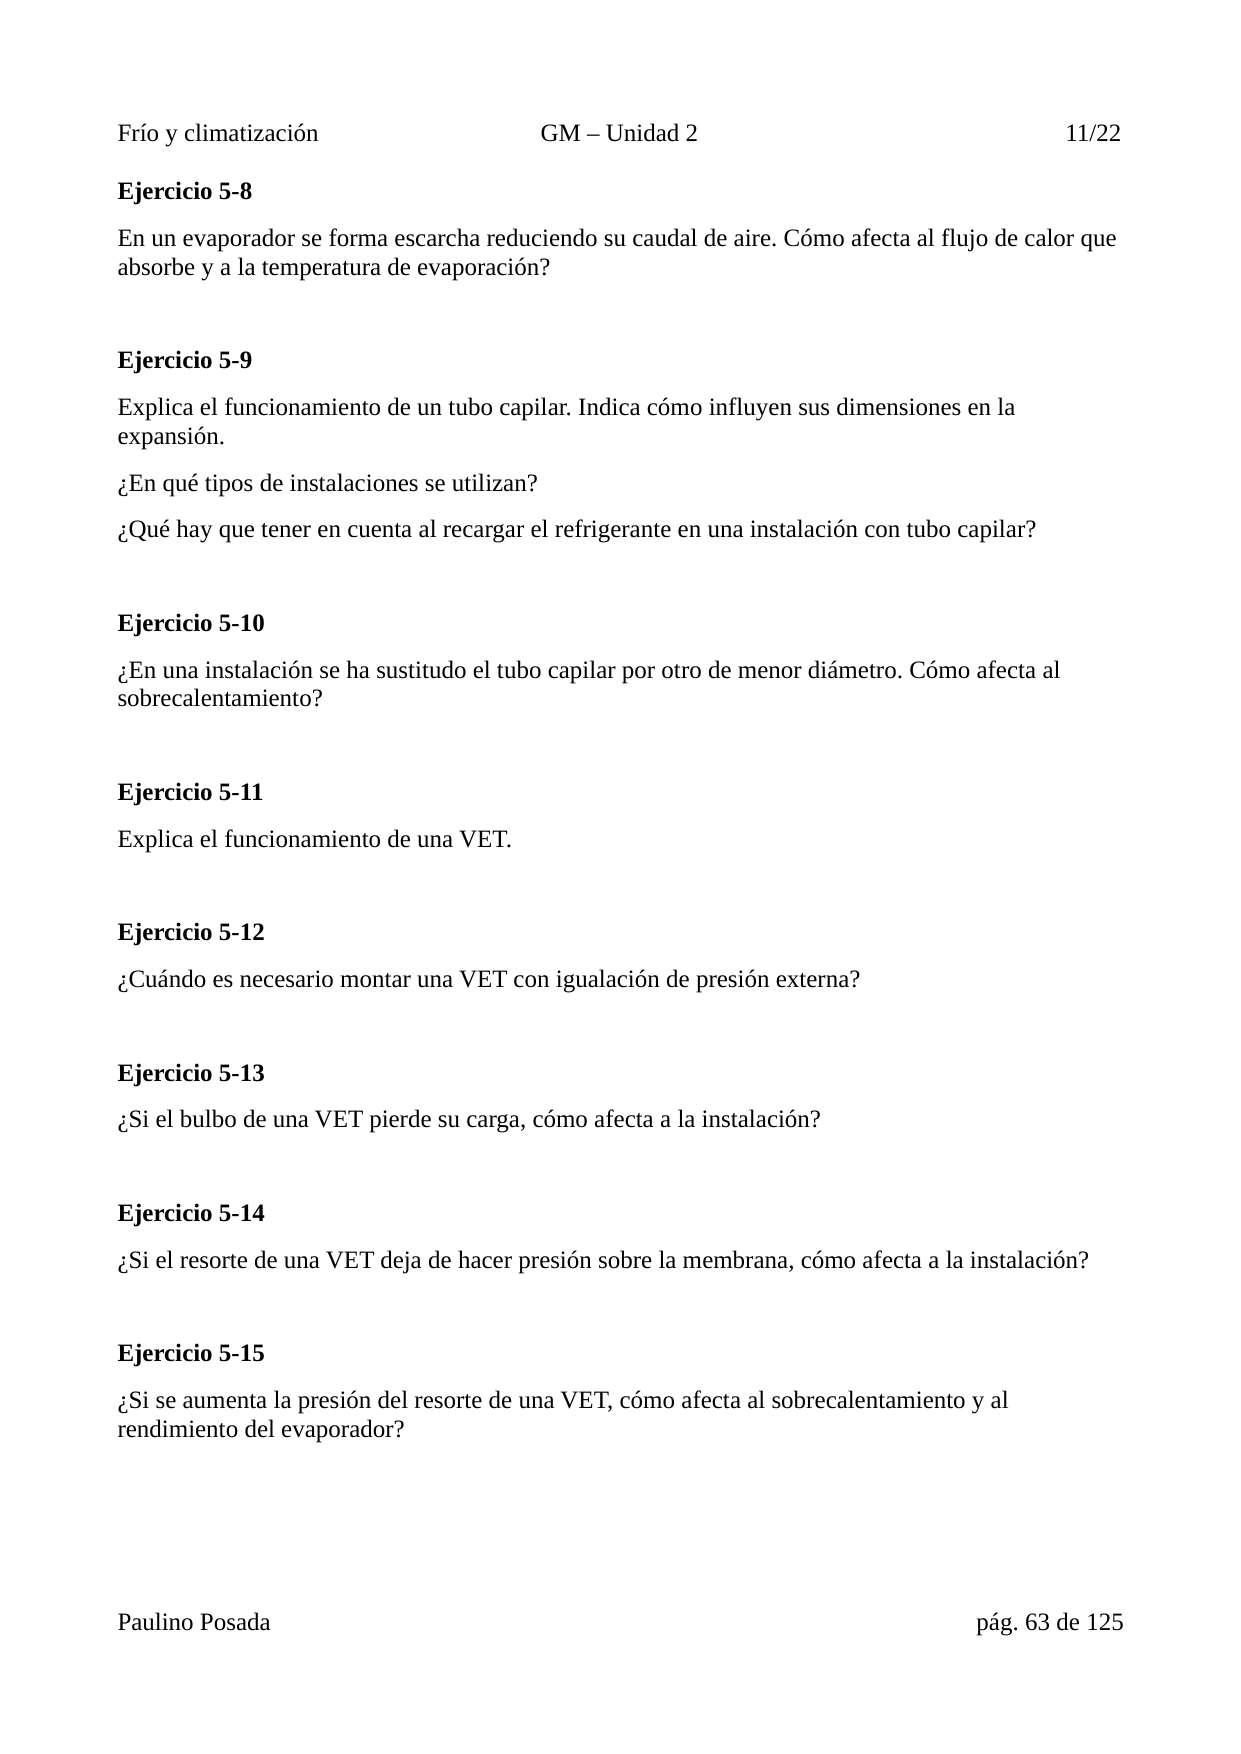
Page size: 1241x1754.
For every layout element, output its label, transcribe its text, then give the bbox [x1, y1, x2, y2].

text Ejercicio 5-13 [117, 1058, 1123, 1086]
text Ejercicio 5-12 [117, 917, 1123, 946]
text Ejercicio 5-11 [117, 777, 1123, 806]
text ¿Cuándo es necesario montar una VET con igualación de presión externa? [117, 964, 1123, 993]
text Ejercicio 5-8 [117, 176, 1123, 205]
text ¿En qué tipos de instalaciones se utilizan? [117, 468, 1123, 496]
text Ejercicio 5-15 [117, 1338, 1123, 1367]
text ¿Si se aumenta la presión del resorte de una VET, cómo afecta al sobrecalentamiento y al rendimiento del evaporador? [117, 1385, 1123, 1443]
text Explica el funcionamiento de un tubo capilar. Indica cómo influyen sus dimensiones en la expansión. [117, 392, 1123, 450]
text ¿Si el bulbo de una VET pierde su carga, cómo afecta a la instalación? [117, 1104, 1123, 1133]
text ¿En una instalación se ha sustitudo el tubo capilar por otro de menor diámetro. Cómo afecta al sobrecalentamiento? [117, 655, 1123, 712]
text Ejercicio 5-9 [117, 345, 1123, 374]
text ¿Si el resorte de una VET deja de hacer presión sobre la membrana, cómo afecta a la instalación? [117, 1245, 1123, 1273]
text Explica el funcionamiento de una VET. [117, 824, 1123, 853]
text En un evaporador se forma escarcha reduciendo su caudal de aire. Cómo afecta al flujo de calor que absorbe y a la temperatura de evaporación? [117, 223, 1123, 281]
text Ejercicio 5-10 [117, 608, 1123, 637]
text ¿Qué hay que tener en cuenta al recargar el refrigerante en una instalación con tubo capilar? [117, 514, 1123, 543]
text Ejercicio 5-14 [117, 1198, 1123, 1227]
